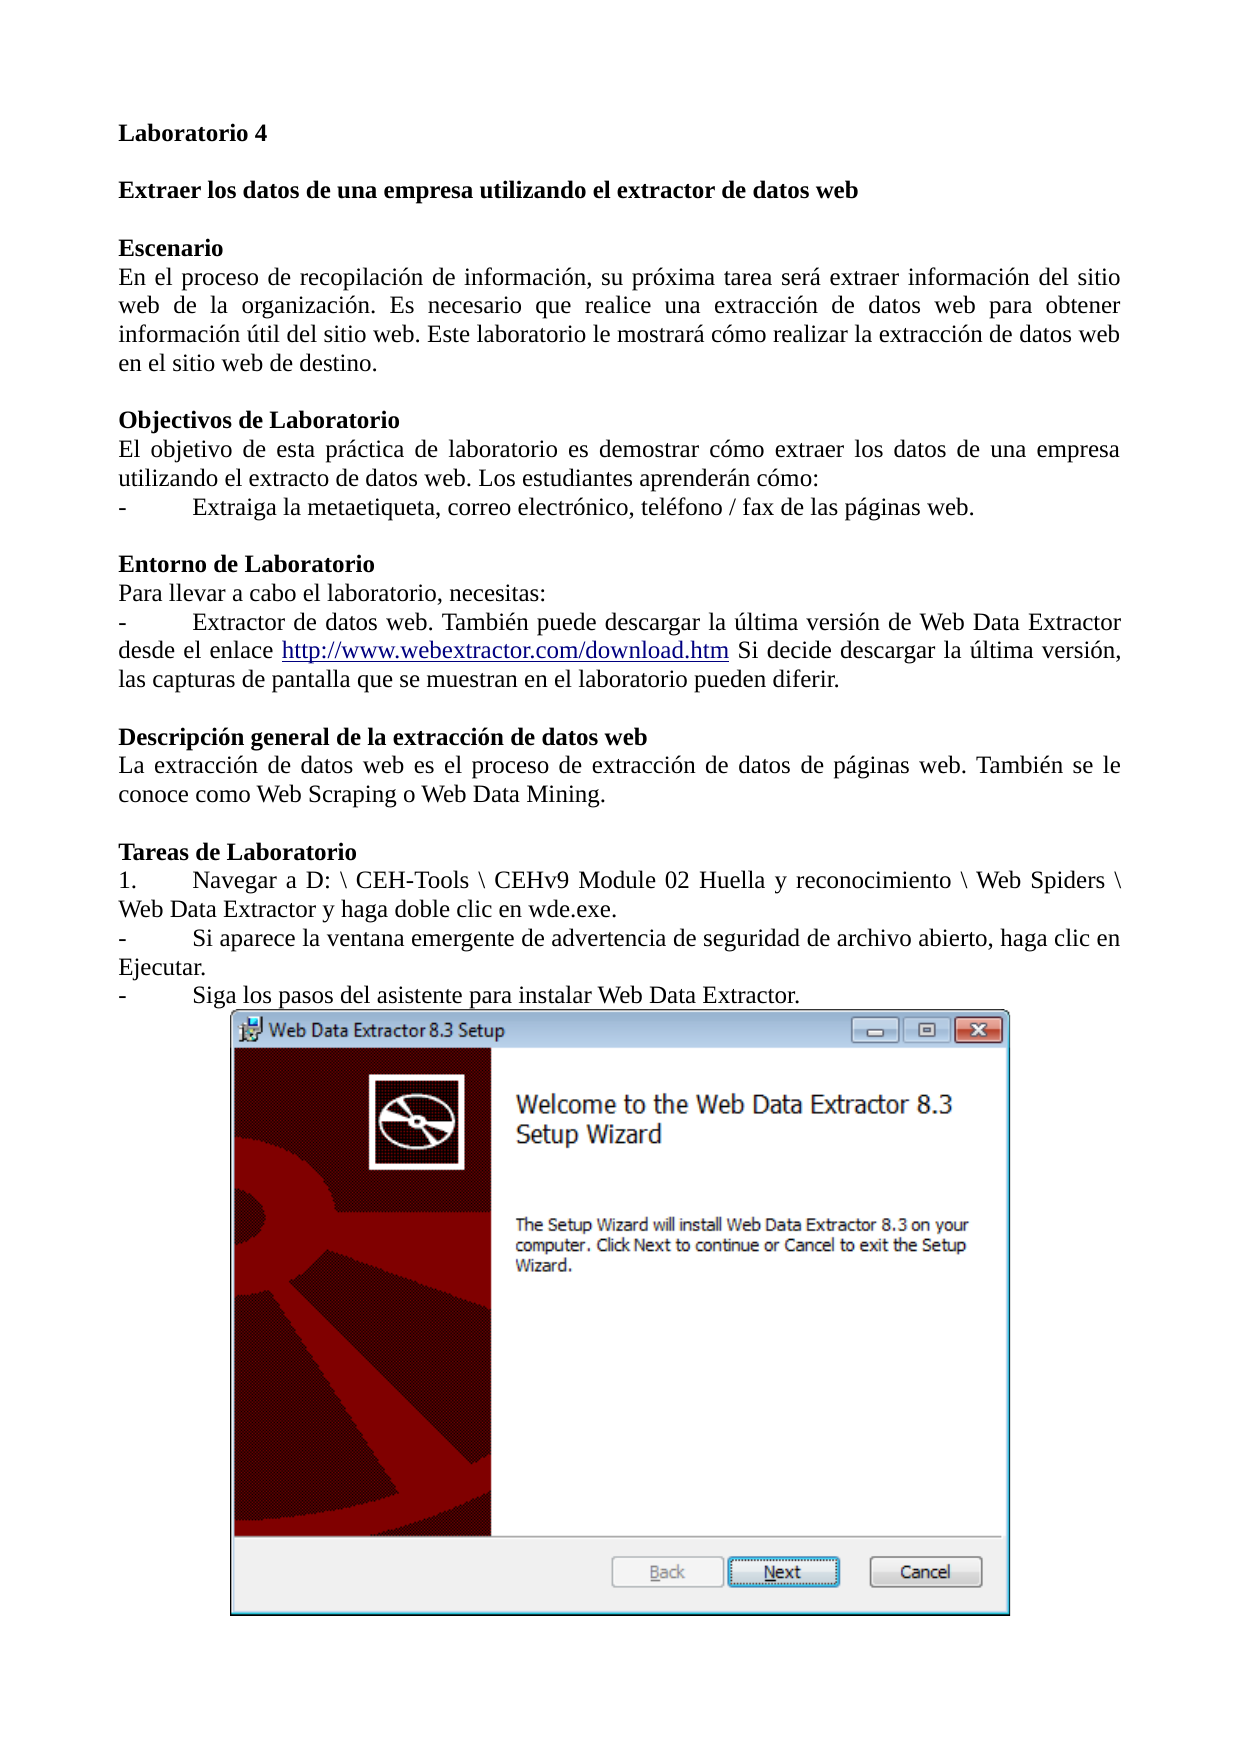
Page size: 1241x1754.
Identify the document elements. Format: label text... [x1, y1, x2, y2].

text - Extractor de datos web. También puede descargar la última versión de Web Data Extractor desde el enlace http://www.webextractor.com/download.htm Si decide descargar la última versión, las capturas de pantalla que se muestran en el laboratorio pueden diferir. [118, 607, 1122, 693]
text - Siga los pasos del asistente para instalar Web Data Extractor. [118, 981, 1122, 1009]
text Entorno de Laboratorio [118, 549, 1122, 578]
text Objectivos de Laboratorio [118, 406, 1122, 434]
text Para llevar a cabo el laboratorio, necesitas: [118, 578, 1122, 607]
text Extraer los datos de una empresa utilizando el extractor de datos web [118, 176, 1122, 204]
text En el proceso de recopilación de información, su próxima tarea será extraer información del sitio web de la organización. Es necesario que realice una extracción de datos web para obtener información útil del sitio web. Este laboratorio le mostrará cómo realizar la extracción de datos web en el sitio web de destino. [118, 262, 1122, 377]
text 1. Navegar a D: \ CEH-Tools \ CEHv9 Module 02 Huella y reconocimiento \ Web Spiders \ Web Data Extractor y haga doble clic en wde.exe. [118, 866, 1122, 923]
text Descripción general de la extracción de datos web [118, 722, 1122, 751]
text - Si aparece la ventana emergente de advertencia de seguridad de archivo abierto, haga clic en Ejecutar. [118, 923, 1122, 981]
text Escenario [118, 233, 1122, 262]
text La extracción de datos web es el proceso de extracción de datos de páginas web. También se le conoce como Web Scraping o Web Data Mining. [118, 751, 1122, 808]
text El objetivo de esta práctica de laboratorio es demostrar cómo extraer los datos de una empresa utilizando el extracto de datos web. Los estudiantes aprenderán cómo: [118, 434, 1122, 492]
text Laboratorio 4 [118, 118, 1122, 147]
text Tareas de Laboratorio [118, 837, 1122, 866]
picture [230, 1009, 1011, 1616]
text - Extraiga la metaetiqueta, correo electrónico, teléfono / fax de las páginas web. [118, 492, 1122, 521]
